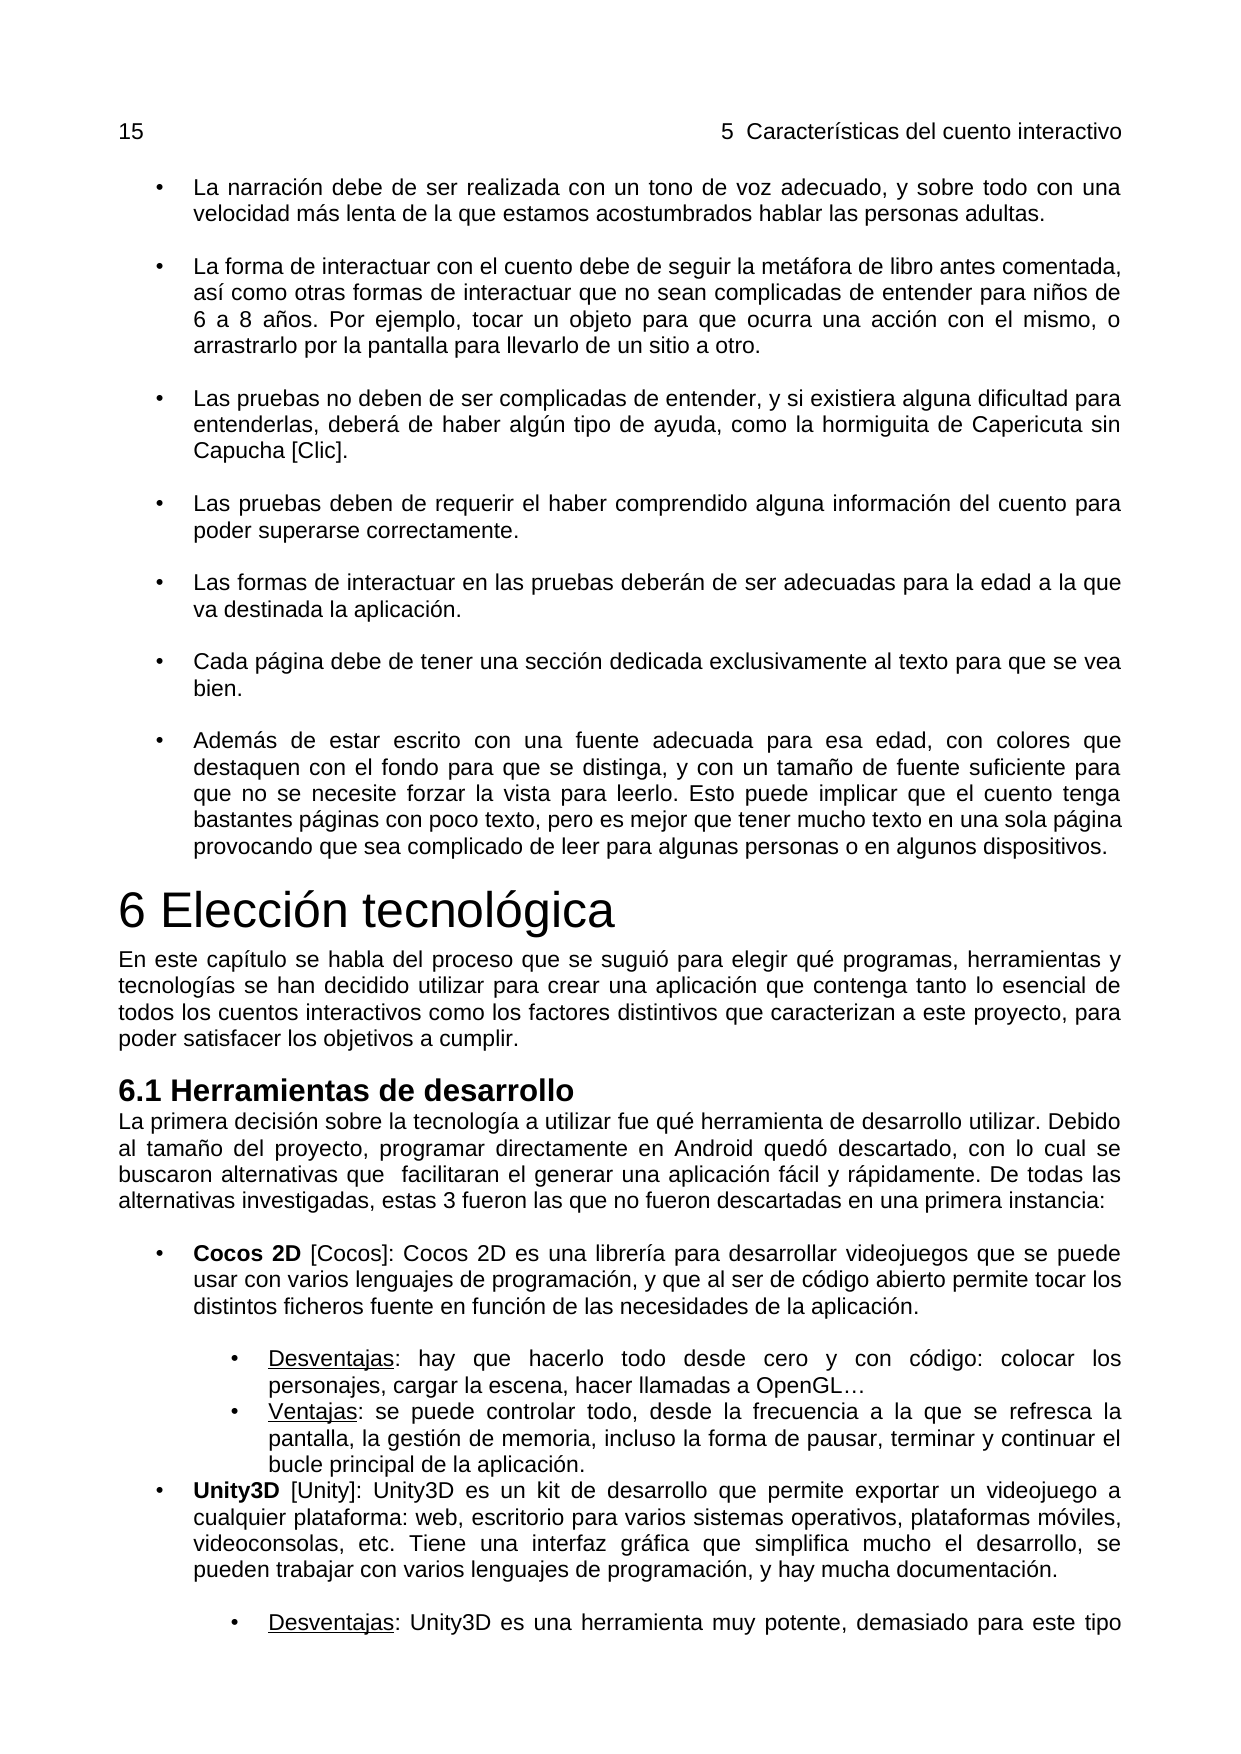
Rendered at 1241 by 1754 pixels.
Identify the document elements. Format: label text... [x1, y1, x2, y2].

list Cocos 2D [Cocos]: Cocos 2D es una librería para desarrollar videojuegos que se puede usar con varios lenguajes de programación, y que al ser de código abierto permite tocar los distintos ficheros fuente en función de las necesidades de la aplicación. [156, 1240, 1122, 1319]
list Unity3D [Unity]: Unity3D es un kit de desarrollo que permite exportar un videojuego a cualquier plataforma: web, escritorio para varios sistemas operativos, plataformas móviles, videoconsolas, etc. Tiene una interfaz gráfica que simplifica mucho el desarrollo, se pueden trabajar con varios lenguajes de programación, y hay mucha documentación. [156, 1477, 1122, 1583]
list La narración debe de ser realizada con un tono de voz adecuado, y sobre todo con una velocidad más lenta de la que estamos acostumbrados hablar las personas adultas. [156, 174, 1122, 227]
list Cada página debe de tener una sección dedicada exclusivamente al texto para que se vea bien. [156, 648, 1122, 701]
list Desventajas: Unity3D es una herramienta muy potente, demasiado para este tipo [231, 1609, 1122, 1635]
subtitle En este capítulo se habla del proceso que se suguió para elegir qué programas, herramientas y tecnologías se han decidido utilizar para crear una aplicación que contenga tanto lo esencial de todos los cuentos interactivos como los factores distintivos que caracterizan a este proyecto, para poder satisfacer los objetivos a cumplir. [118, 946, 1122, 1051]
text La primera decisión sobre la tecnología a utilizar fue qué herramienta de desarrollo utilizar. Debido al tamaño del proyecto, programar directamente en Android quedó descartado, con lo cual se buscaron alternativas que facilitaran el generar una aplicación fácil y rápidamente. De todas las alternativas investigadas, estas 3 fueron las que no fueron descartadas en una primera instancia: [118, 1108, 1122, 1214]
list Las pruebas no deben de ser complicadas de entender, y si existiera alguna dificultad para entenderlas, deberá de haber algún tipo de ayuda, como la hormiguita de Capericuta sin Capucha [Clic]. [156, 385, 1122, 464]
subtitle Herramientas de desarrollo [118, 1072, 1122, 1108]
list Las pruebas deben de requerir el haber comprendido alguna información del cuento para poder superarse correctamente. [156, 490, 1122, 543]
list Desventajas: hay que hacerlo todo desde cero y con código: colocar los personajes, cargar la escena, hacer llamadas a OpenGL… [231, 1345, 1122, 1398]
list Las formas de interactuar en las pruebas deberán de ser adecuadas para la edad a la que va destinada la aplicación. [156, 569, 1122, 622]
list Además de estar escrito con una fuente adecuada para esa edad, con colores que destaquen con el fondo para que se distinga, y con un tamaño de fuente suficiente para que no se necesite forzar la vista para leerlo. Esto puede implicar que el cuento tenga bastantes páginas con poco texto, pero es mejor que tener mucho texto en una sola página provocando que sea complicado de leer para algunas personas o en algunos dispositivos. [156, 727, 1122, 859]
list Ventajas: se puede controlar todo, desde la frecuencia a la que se refresca la pantalla, la gestión de memoria, incluso la forma de pausar, terminar y continuar el bucle principal de la aplicación. [231, 1398, 1122, 1477]
list La forma de interactuar con el cuento debe de seguir la metáfora de libro antes comentada, así como otras formas de interactuar que no sean complicadas de entender para niños de 6 a 8 años. Por ejemplo, tocar un objeto para que ocurra una acción con el mismo, o arrastrarlo por la pantalla para llevarlo de un sitio a otro. [156, 253, 1122, 358]
subtitle Elección tecnológica [118, 880, 1122, 937]
